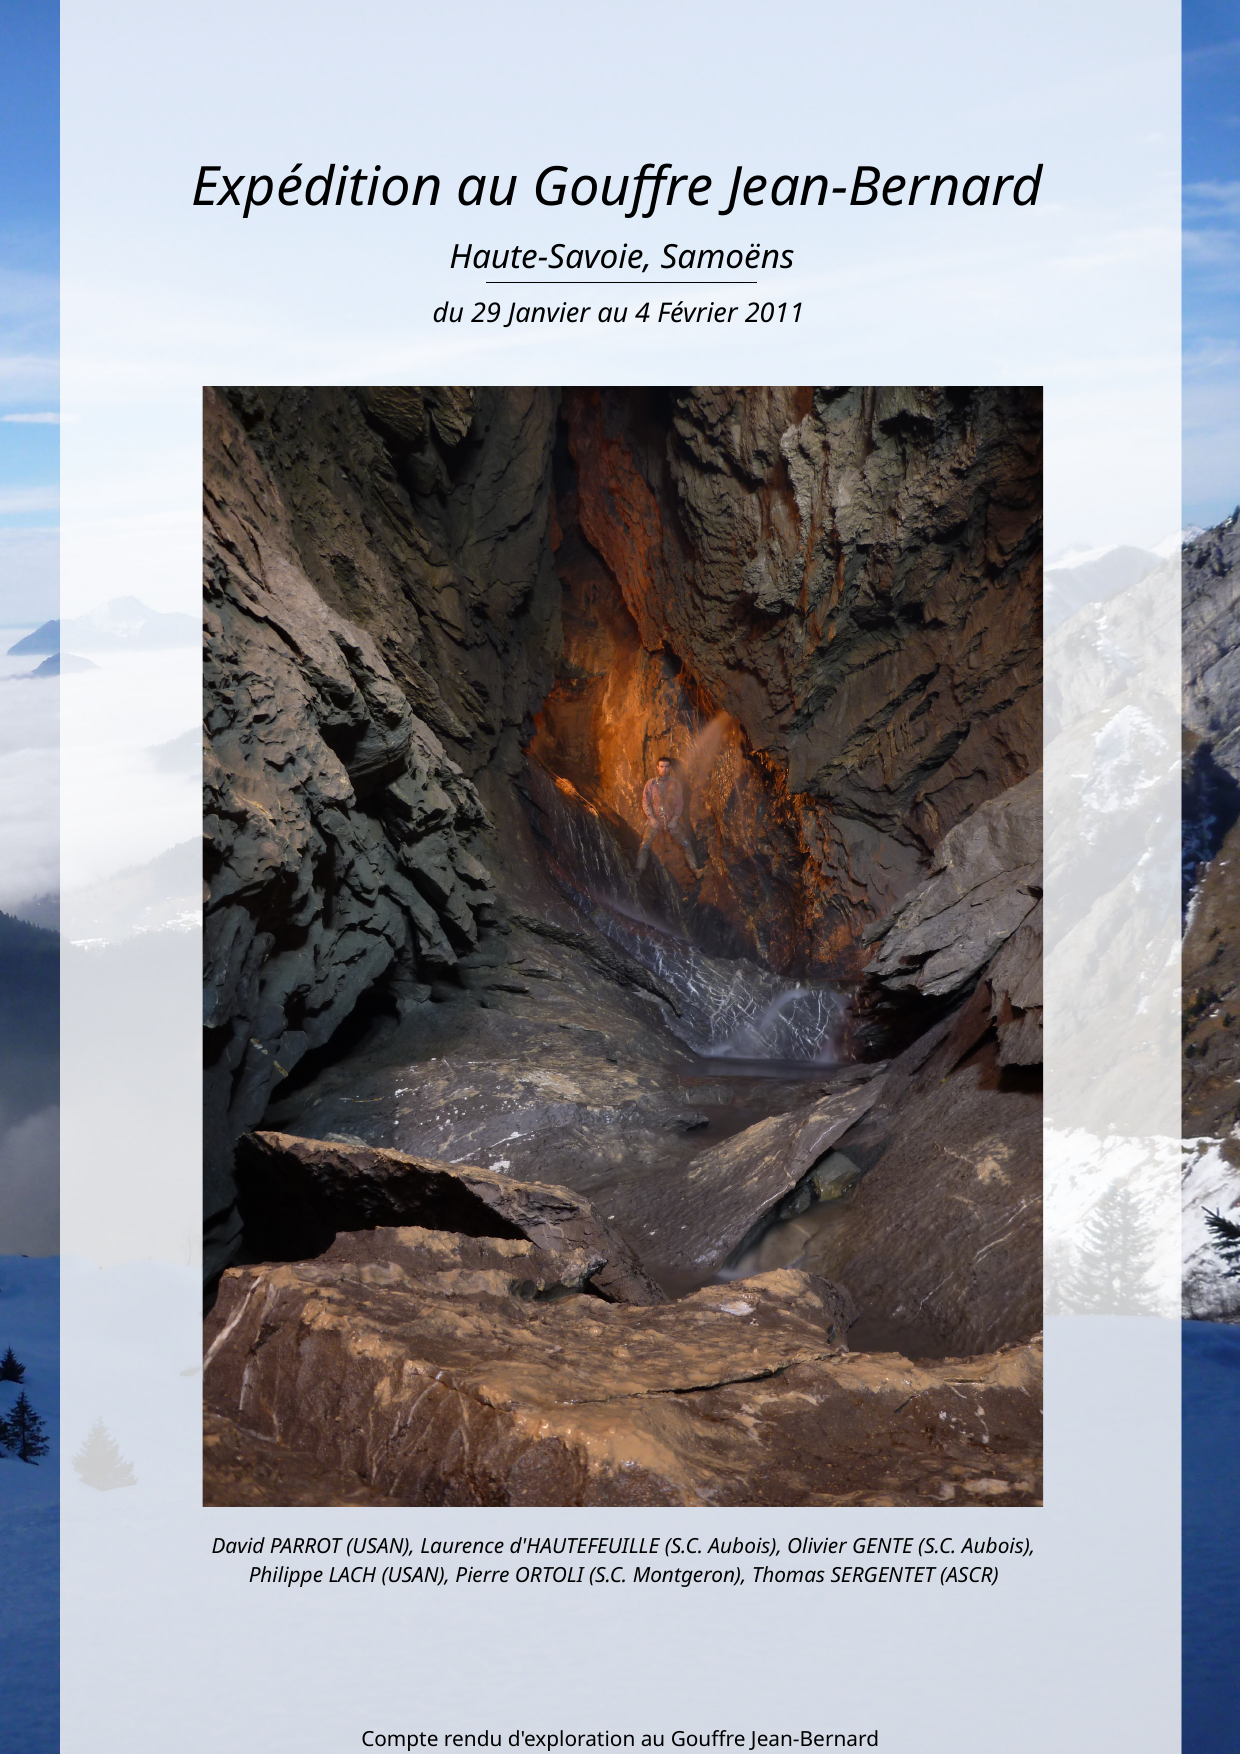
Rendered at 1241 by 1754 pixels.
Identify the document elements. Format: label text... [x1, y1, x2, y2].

text Expédition au Gouffre Jean-Bernard [176, 148, 1064, 221]
picture [0, 0, 1241, 1754]
text David PARROT (USAN), Laurence d'HAUTEFEUILLE (S.C. Aubois), Olivier GENTE (S.C. Aubois), Philippe LACH (USAN), Pierre ORTOLI (S.C. Montgeron), Thomas SERGENTET (ASCR) [205, 1531, 1044, 1588]
text du 29 Janvier au 4 Février 2011 [389, 293, 851, 330]
text Haute-Savoie, Samoëns [270, 233, 977, 279]
